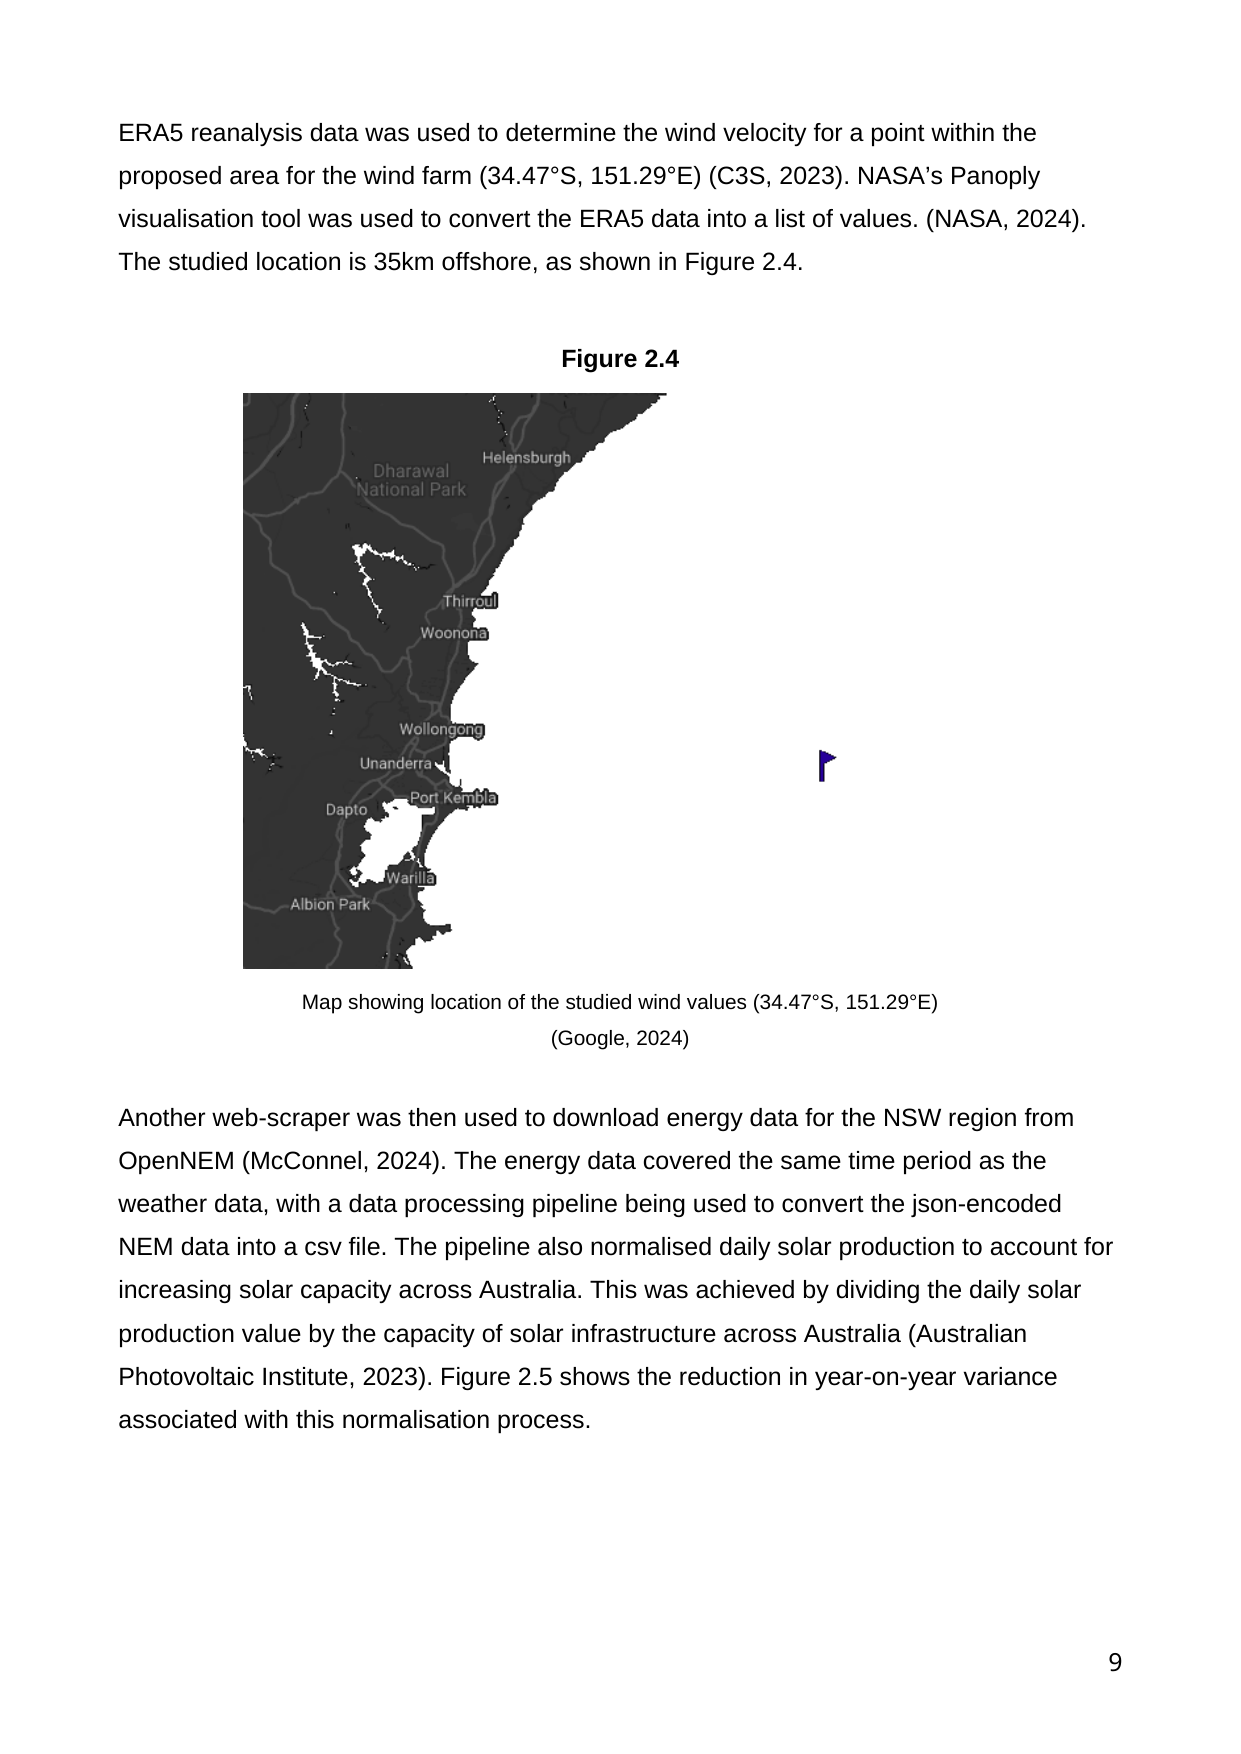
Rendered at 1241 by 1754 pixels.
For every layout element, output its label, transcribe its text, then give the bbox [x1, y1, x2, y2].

text Another web-scraper was then used to download energy data for the NSW region from OpenNEM (McConnel, 2024). The energy data covered the same time period as the weather data, with a data processing pipeline being used to convert the json-encoded NEM data into a csv file. The pipeline also normalised daily solar production to account for increasing solar capacity across Australia. This was achieved by dividing the daily solar production value by the capacity of solar infrastructure across Australia (Australian Photovoltaic Institute, 2023). Figure 2.5 shows the reduction in year-on-year variance associated with this normalisation process. [118, 1103, 1122, 1433]
picture [243, 393, 997, 969]
text ERA5 reanalysis data was used to determine the wind velocity for a point within the proposed area for the wind farm (34.47°S, 151.29°E) (C3S, 2023). NASA’s Panoply visualisation tool was used to convert the ERA5 data into a list of values. (NASA, 2024). The studied location is 35km offshore, as shown in Figure 2.4. [118, 118, 1122, 276]
table_cell Map showing location of the studied wind values (34.47°S, 151.29°E) (Google, 2024) [233, 979, 1008, 1060]
table_header Figure 2.4 [233, 334, 1008, 383]
table_cell [233, 383, 1008, 979]
